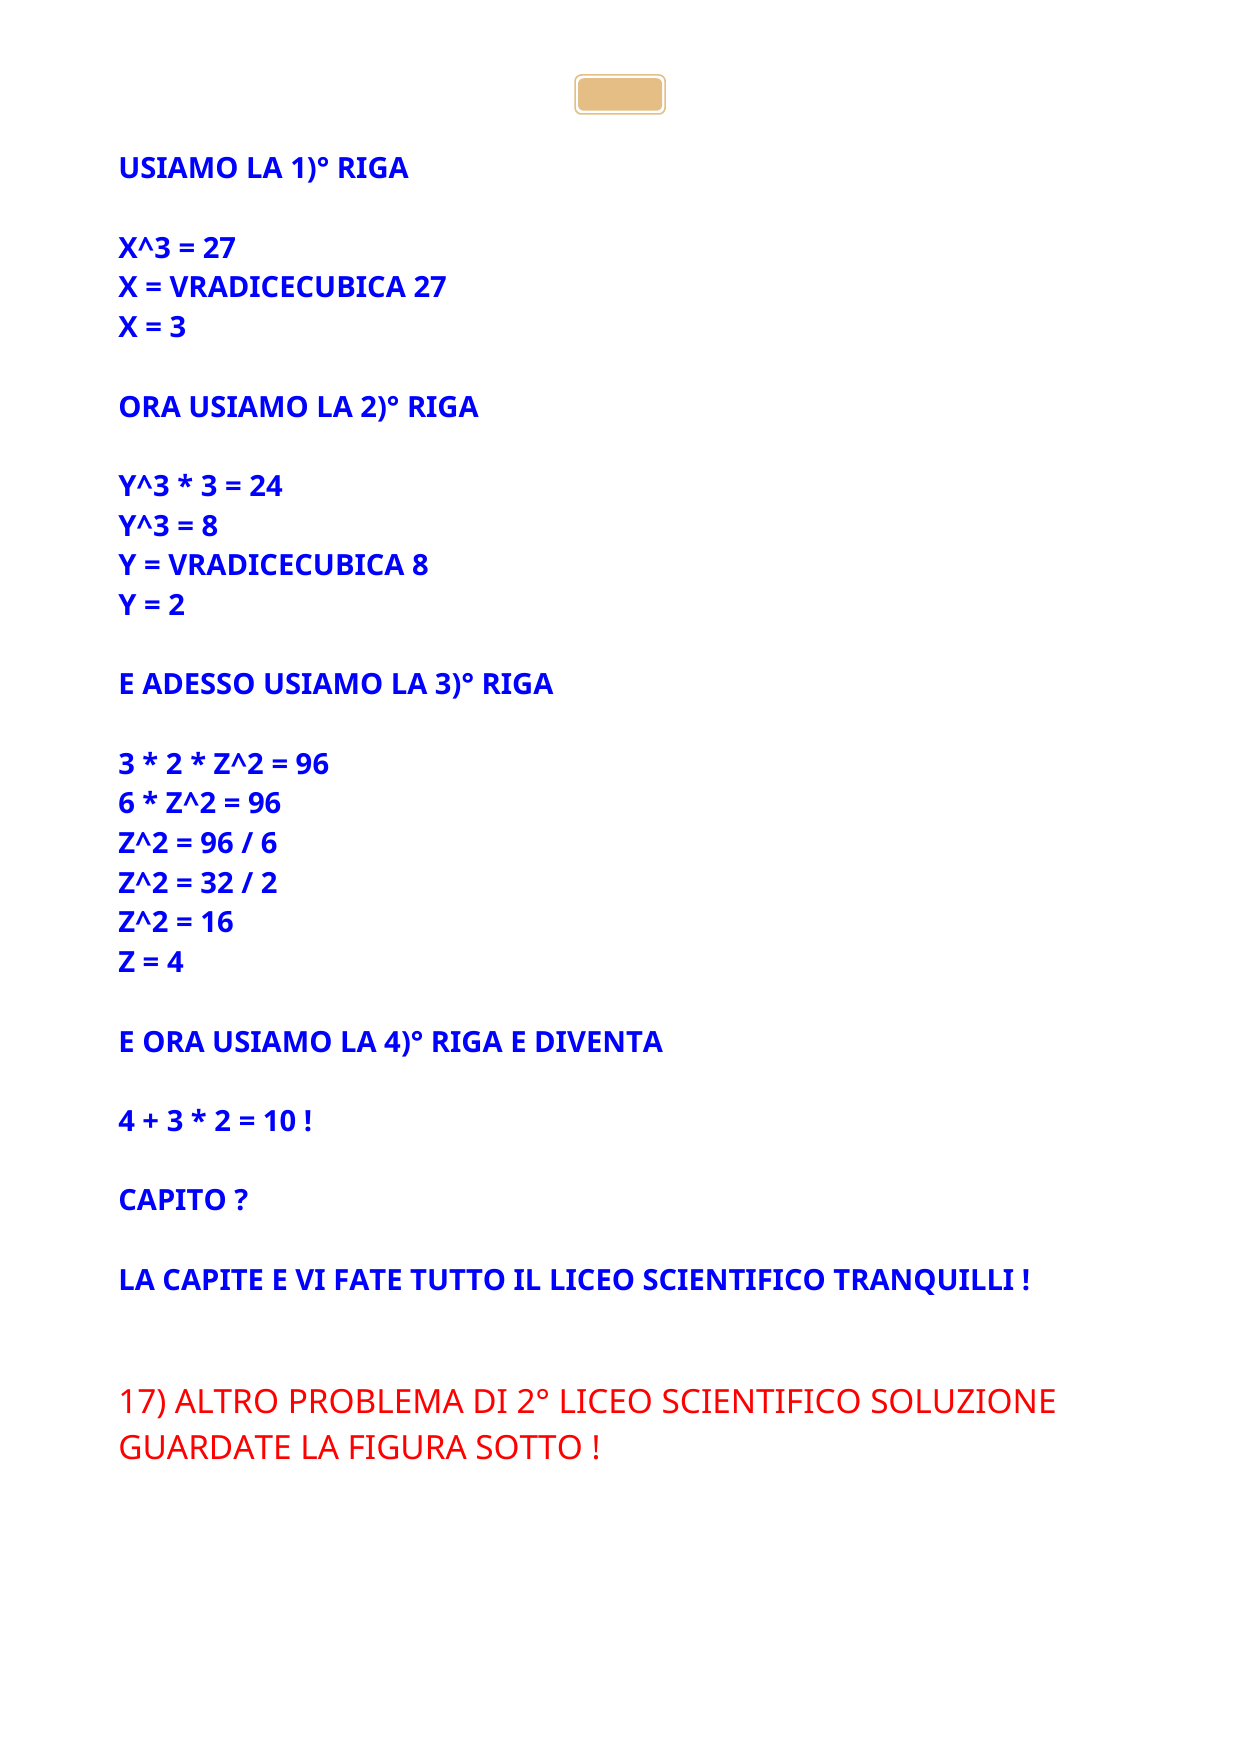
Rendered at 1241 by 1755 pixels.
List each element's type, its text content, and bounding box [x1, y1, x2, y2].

text Y = 2 [118, 584, 1122, 624]
text CAPITO ? [118, 1179, 1122, 1219]
text USIAMO LA 1)° RIGA [118, 148, 1122, 187]
text Y = VRADICECUBICA 8 [118, 544, 1122, 584]
text E ORA USIAMO LA 4)° RIGA E DIVENTA [118, 1021, 1122, 1061]
text X = 3 [118, 306, 1122, 346]
text Z = 4 [118, 941, 1122, 981]
text 4 + 3 * 2 = 10 ! [118, 1100, 1122, 1140]
text LA CAPITE E VI FATE TUTTO IL LICEO SCIENTIFICO TRANQUILLI ! [118, 1259, 1122, 1299]
text X = VRADICECUBICA 27 [118, 267, 1122, 306]
text Z^2 = 96 / 6 [118, 822, 1122, 862]
text 3 * 2 * Z^2 = 96 [118, 743, 1122, 783]
text ORA USIAMO LA 2)° RIGA [118, 386, 1122, 426]
text 17) ALTRO PROBLEMA DI 2° LICEO SCIENTIFICO SOLUZIONE GUARDATE LA FIGURA SOTTO ! [118, 1378, 1122, 1469]
text Y^3 * 3 = 24 [118, 465, 1122, 505]
text Z^2 = 32 / 2 [118, 862, 1122, 902]
text Z^2 = 16 [118, 902, 1122, 941]
text Y^3 = 8 [118, 505, 1122, 544]
text E ADESSO USIAMO LA 3)° RIGA [118, 664, 1122, 703]
text 6 * Z^2 = 96 [118, 783, 1122, 822]
text X^3 = 27 [118, 227, 1122, 267]
